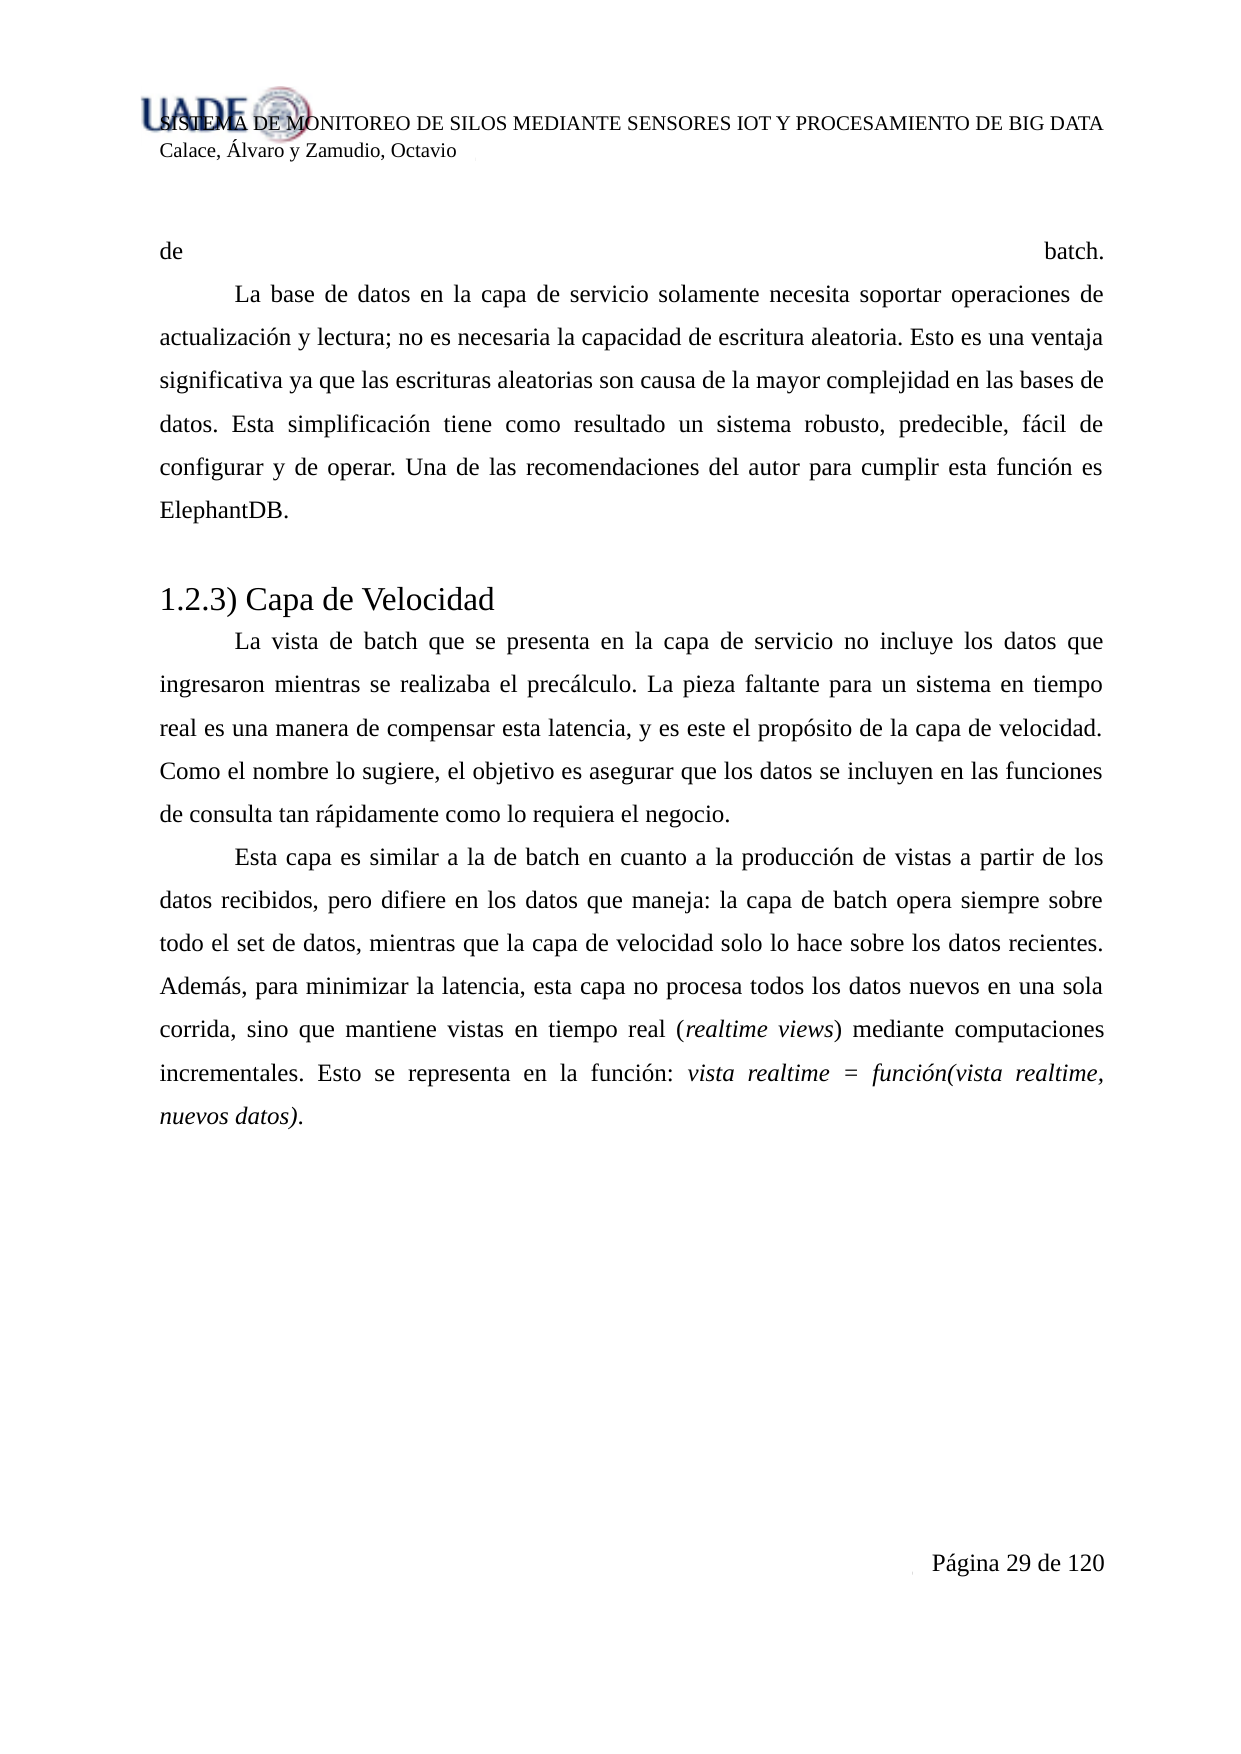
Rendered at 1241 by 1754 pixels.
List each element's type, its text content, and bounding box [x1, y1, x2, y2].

subtitle 1.2.3) Capa de Velocidad [159, 580, 1104, 618]
text La vista de batch que se presenta en la capa de servicio no incluye los datos que ingresaron mientras se realizaba el precálculo. La pieza faltante para un sistema en tiempo real es una manera de compensar esta latencia, y es este el propósito de la capa de velocidad. Como el nombre lo sugiere, el objetivo es asegurar que los datos se incluyen en las funciones de consulta tan rápidamente como lo requiera el negocio. [159, 626, 1104, 828]
text de batch. La base de datos en la capa de servicio solamente necesita soportar operaciones de actualización y lectura; no es necesaria la capacidad de escritura aleatoria. Esto es una ventaja significativa ya que las escrituras aleatorias son causa de la mayor complejidad en las bases de datos. Esta simplificación tiene como resultado un sistema robusto, predecible, fácil de configurar y de operar. Una de las recomendaciones del autor para cumplir esta función es ElephantDB. [159, 236, 1104, 524]
picture [140, 86, 314, 146]
text Esta capa es similar a la de batch en cuanto a la producción de vistas a partir de los datos recibidos, pero difiere en los datos que maneja: la capa de batch opera siempre sobre todo el set de datos, mientras que la capa de velocidad solo lo hace sobre los datos recientes. Además, para minimizar la latencia, esta capa no procesa todos los datos nuevos en una sola corrida, sino que mantiene vistas en tiempo real (realtime views) mediante computaciones incrementales. Esto se representa en la función: vista realtime = función(vista realtime, nuevos datos). [159, 842, 1104, 1129]
